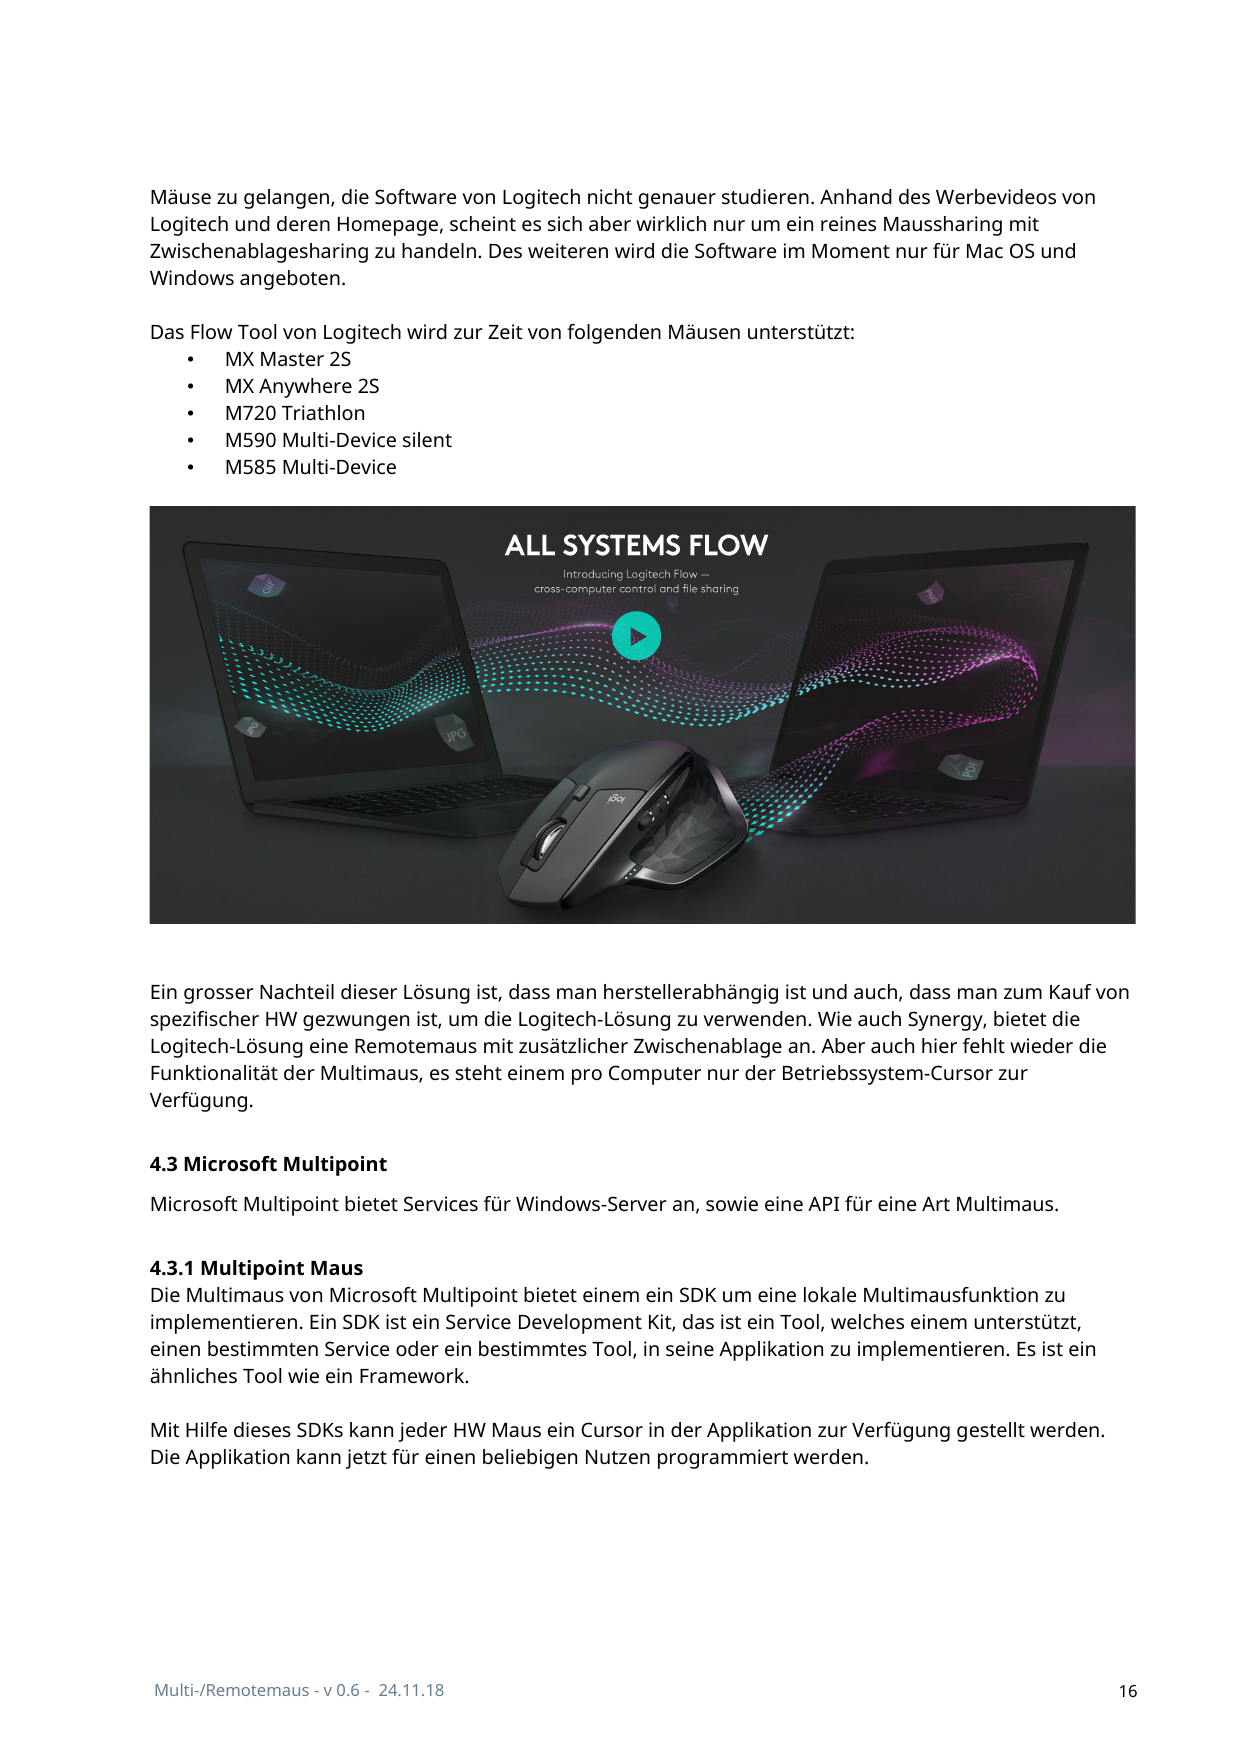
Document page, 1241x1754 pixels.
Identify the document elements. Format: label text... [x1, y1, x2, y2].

text Mit Hilfe dieses SDKs kann jeder HW Maus ein Cursor in der Applikation zur Verfügung gestellt werden. [149, 1416, 1136, 1443]
list M720 Triathlon [187, 399, 1136, 426]
list MX Anywhere 2S [187, 372, 1136, 399]
text Die Applikation kann jetzt für einen beliebigen Nutzen programmiert werden. [149, 1443, 1136, 1470]
subtitle Microsoft Multipoint [149, 1150, 1136, 1177]
list MX Master 2S [187, 345, 1136, 372]
text Das Flow Tool von Logitech wird zur Zeit von folgenden Mäusen unterstützt: [149, 318, 1136, 345]
picture [149, 506, 1136, 924]
text Mäuse zu gelangen, die Software von Logitech nicht genauer studieren. Anhand des Werbevideos von Logitech und deren Homepage, scheint es sich aber wirklich nur um ein reines Maussharing mit Zwischenablagesharing zu handeln. Des weiteren wird die Software im Moment nur für Mac OS und Windows angeboten. [149, 183, 1136, 291]
text Microsoft Multipoint bietet Services für Windows-Server an, sowie eine API für eine Art Multimaus. [149, 1190, 1136, 1217]
list M585 Multi-Device [187, 453, 1136, 480]
text Ein grosser Nachteil dieser Lösung ist, dass man herstellerabhängig ist und auch, dass man zum Kauf von spezifischer HW gezwungen ist, um die Logitech-Lösung zu verwenden. Wie auch Synergy, bietet die Logitech-Lösung eine Remotemaus mit zusätzlicher Zwischenablage an. Aber auch hier fehlt wieder die Funktionalität der Multimaus, es steht einem pro Computer nur der Betriebssystem-Cursor zur Verfügung. [149, 978, 1136, 1113]
subtitle Multipoint Maus [149, 1254, 1136, 1281]
text Die Multimaus von Microsoft Multipoint bietet einem ein SDK um eine lokale Multimausfunktion zu implementieren. Ein SDK ist ein Service Development Kit, das ist ein Tool, welches einem unterstützt, einen bestimmten Service oder ein bestimmtes Tool, in seine Applikation zu implementieren. Es ist ein ähnliches Tool wie ein Framework. [149, 1281, 1136, 1389]
list M590 Multi-Device silent [187, 426, 1136, 453]
